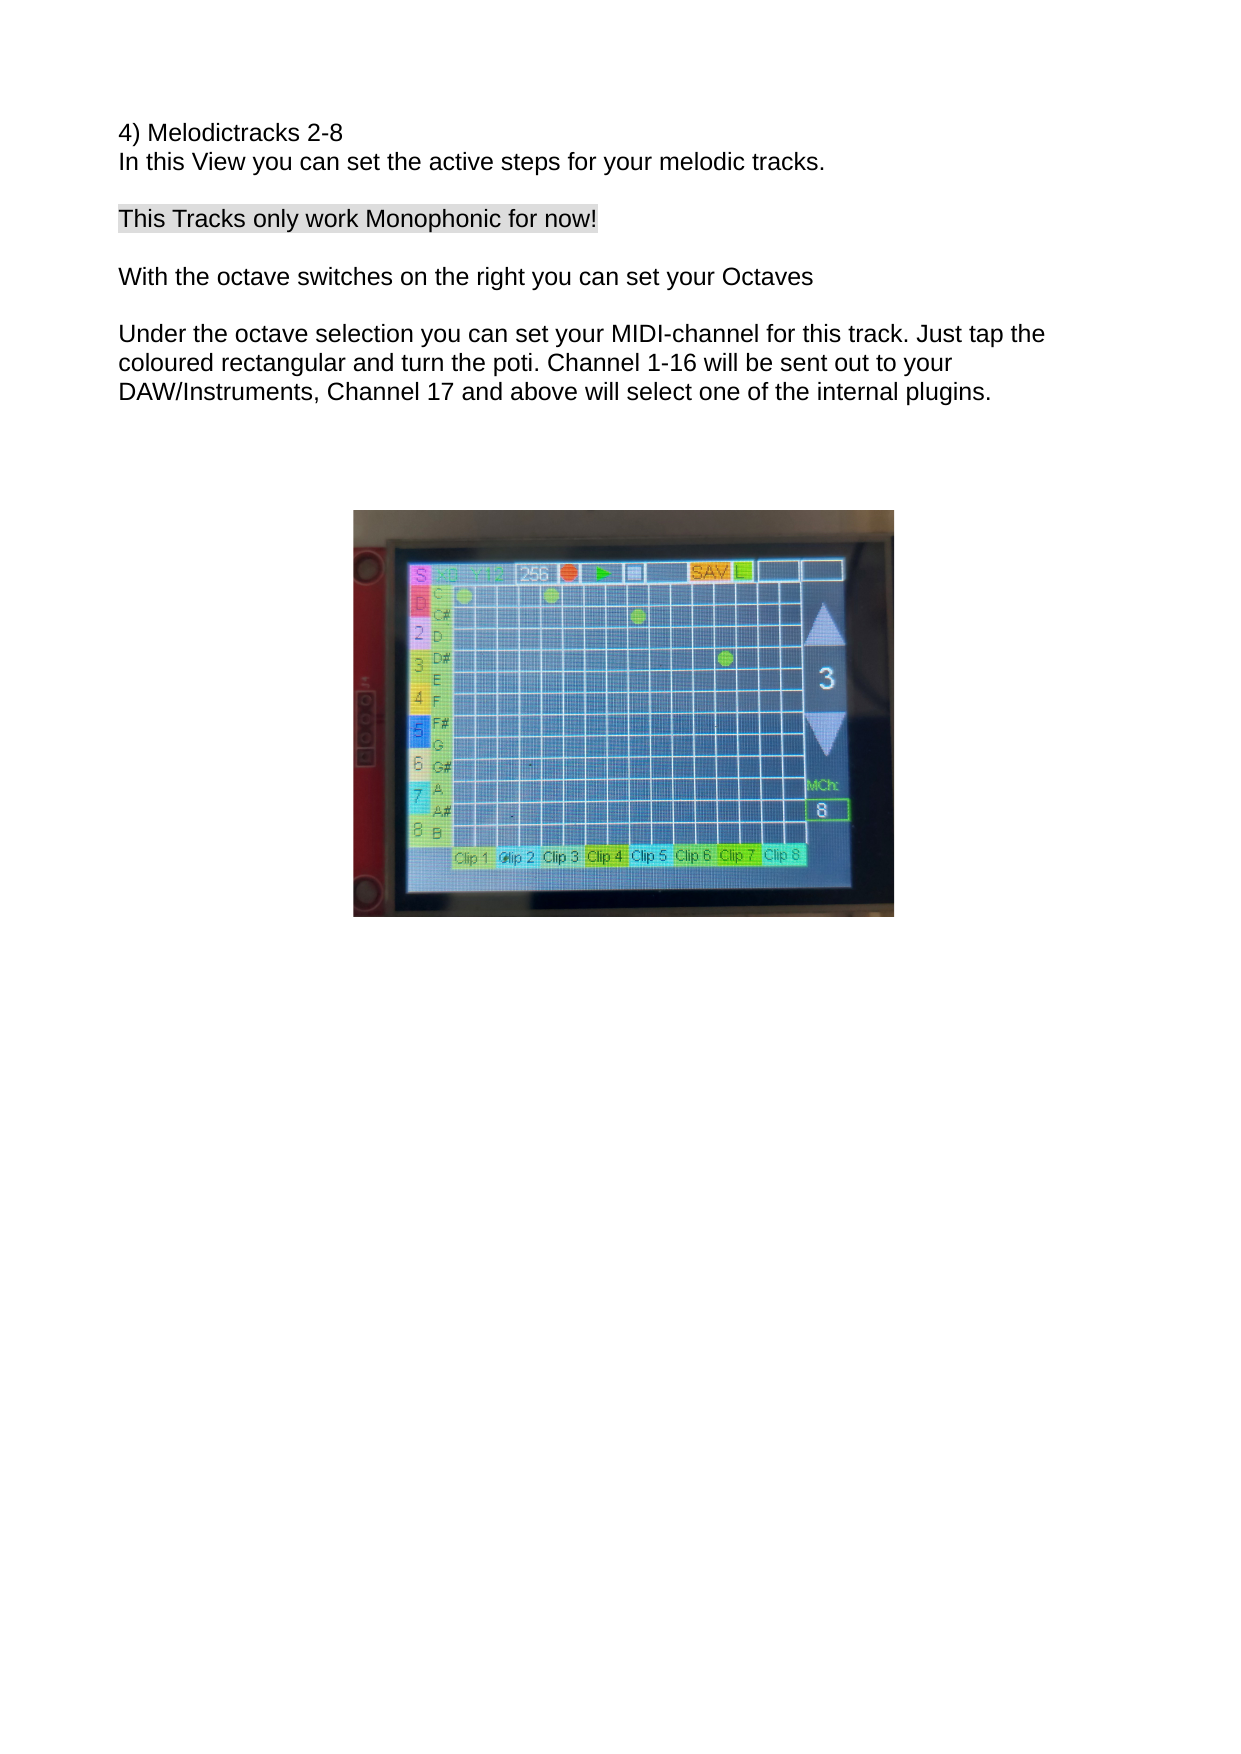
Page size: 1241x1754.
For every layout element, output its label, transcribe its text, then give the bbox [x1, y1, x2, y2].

text With the octave switches on the right you can set your Octaves [118, 262, 1139, 291]
text Under the octave selection you can set your MIDI-channel for this track. Just tap the coloured rectangular and turn the poti. Channel 1-16 will be sent out to your DAW/Instruments, Channel 17 and above will select one of the internal plugins. [118, 319, 1139, 406]
picture [353, 510, 895, 917]
text In this View you can set the active steps for your melodic tracks. [118, 147, 1139, 176]
text 4) Melodictracks 2-8 [118, 118, 1139, 147]
text This Tracks only work Monophonic for now! [118, 204, 1139, 262]
